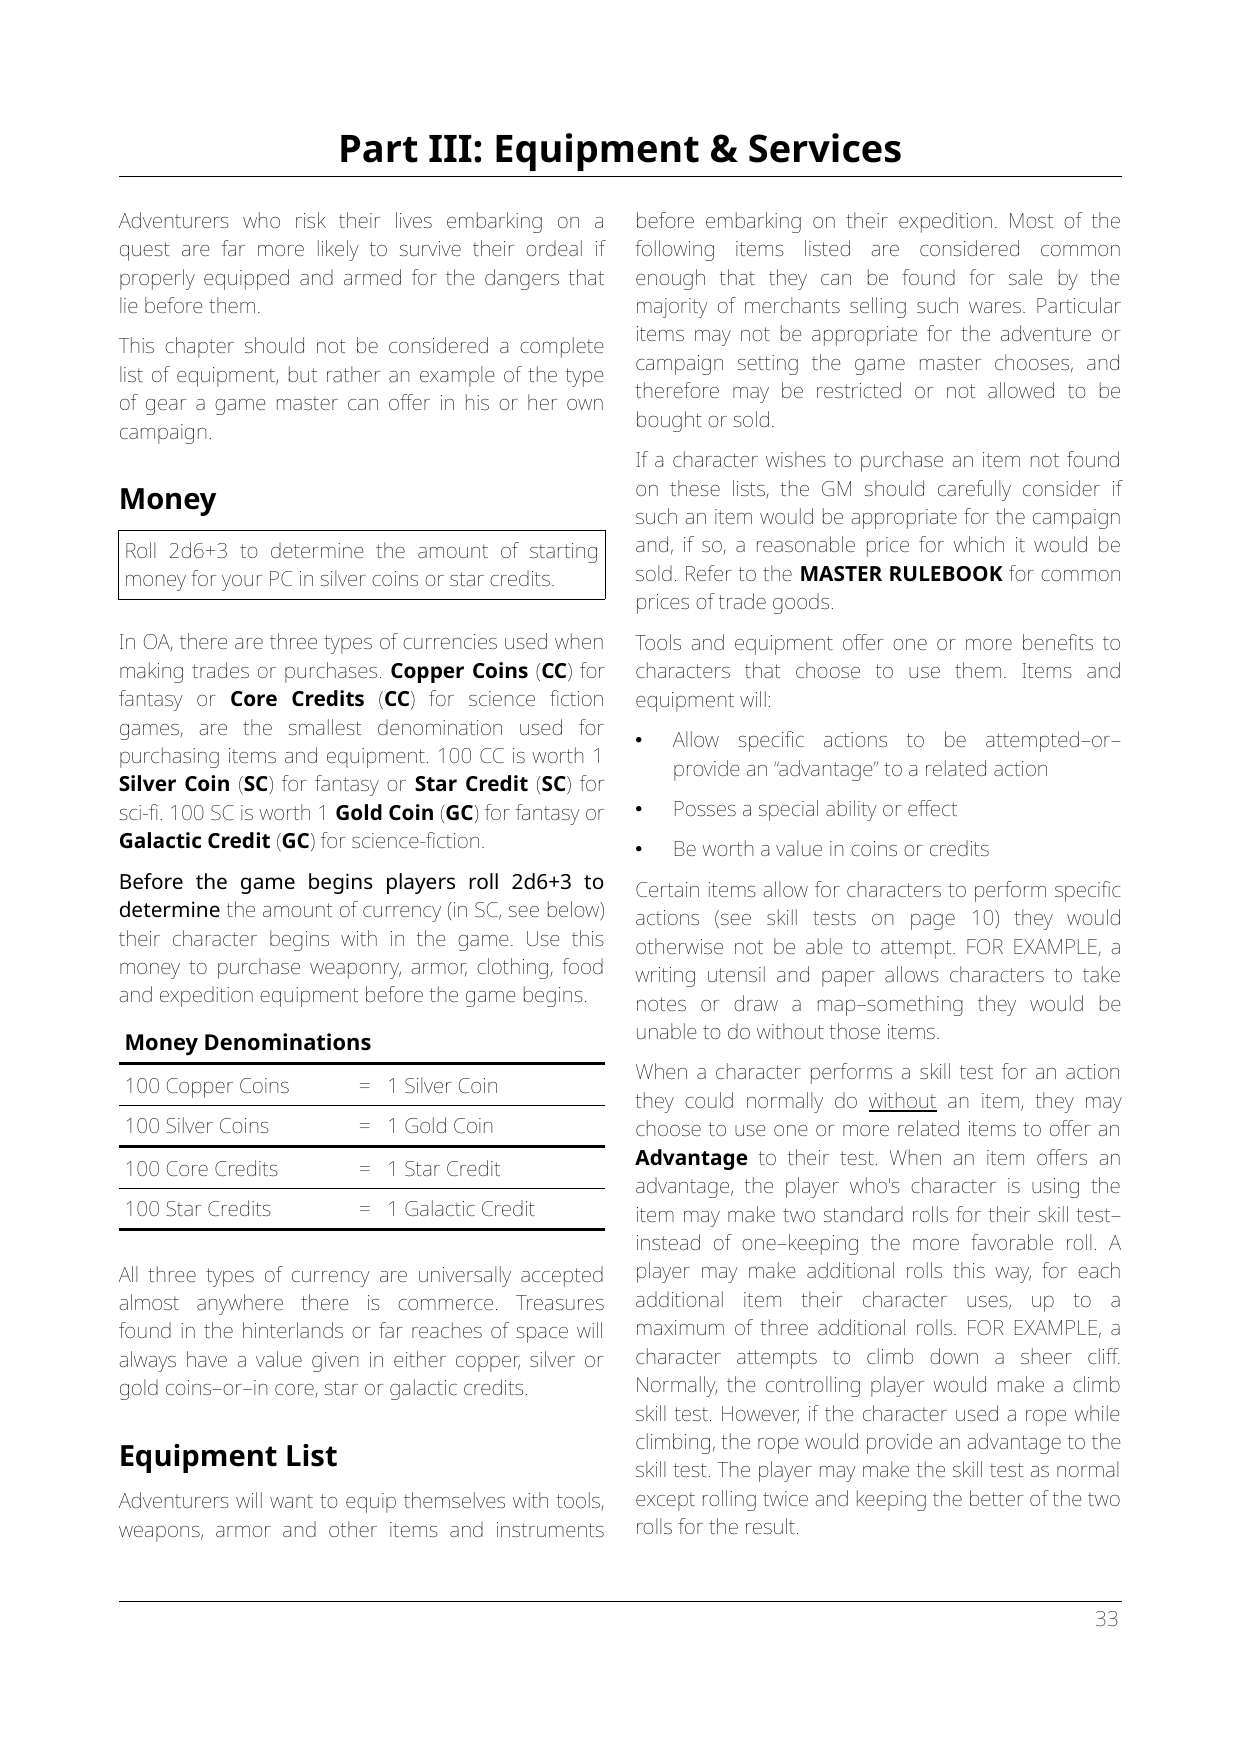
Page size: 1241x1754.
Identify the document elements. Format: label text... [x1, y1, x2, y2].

text When a character performs a skill test for an action they could normally do without an item, they may choose to use one or more related items to offer an Advantage to their test. When an item offers an advantage, the player who's character is using the item may make two standard rolls for their skill test–instead of one–keeping the more favorable roll. A player may make additional rolls this way, for each additional item their character uses, up to a maximum of three additional rolls. FOR EXAMPLE, a character attempts to climb down a sheer cliff. Normally, the controlling player would make a climb skill test. However, if the character used a rope while climbing, the rope would provide an advantage to the skill test. The player may make the skill test as normal except rolling twice and keeping the better of the two rolls for the result. [635, 1057, 1122, 1541]
table_header Roll 2d6+3 to determine the amount of starting money for your PC in silver coins or star credits. [119, 531, 605, 599]
list Posses a special ability or effect [635, 794, 1122, 822]
table_cell = [353, 1065, 381, 1105]
table_cell 1 Silver Coin [381, 1065, 604, 1105]
text All three types of currency are universally accepted almost anywhere there is commerce. Treasures found in the hinterlands or far reaches of space will always have a value given in either copper, silver or gold coins–or–in core, star or galactic credits. [118, 1231, 605, 1402]
table_cell 1 Galactic Credit [381, 1189, 604, 1228]
text Adventurers who risk their lives embarking on a quest are far more likely to survive their ordeal if properly equipped and armed for the dangers that lie before them. [118, 206, 605, 319]
table_cell 100 Star Credits [119, 1189, 353, 1228]
list Allow specific actions to be attempted–or–provide an “advantage” to a related action [635, 725, 1122, 782]
table_cell 100 Core Credits [119, 1148, 353, 1188]
table_cell = [353, 1148, 381, 1188]
table_cell = [353, 1106, 381, 1145]
table_header Money Denominations [119, 1021, 604, 1062]
list Be worth a value in coins or credits [635, 834, 1122, 863]
table_cell 1 Gold Coin [381, 1106, 604, 1145]
table_cell 100 Silver Coins [119, 1106, 353, 1145]
text In OA, there are three types of currencies used when making trades or purchases. Copper Coins (CC) for fantasy or Core Credits (CC) for science fiction games, are the smallest denomination used for purchasing items and equipment. 100 CC is worth 1 Silver Coin (SC) for fantasy or Star Credit (SC) for sci-fi. 100 SC is worth 1 Gold Coin (GC) for fantasy or Galactic Credit (GC) for science-fiction. [118, 600, 605, 855]
table_cell 1 Star Credit [381, 1148, 604, 1188]
text before embarking on their expedition. Most of the following items listed are considered common enough that they can be found for sale by the majority of merchants selling such wares. Particular items may not be appropriate for the adventure or campaign setting the game master chooses, and therefore may be restricted or not allowed to be bought or sold. [635, 206, 1122, 433]
subtitle Money [118, 478, 605, 518]
text If a character wishes to purchase an item not found on these lists, the GM should carefully consider if such an item would be appropriate for the campaign and, if so, a reasonable price for which it would be sold. Refer to the MASTER RULEBOOK for common prices of trade goods. [635, 445, 1122, 616]
text Tools and equipment offer one or more benefits to characters that choose to use them. Items and equipment will: [635, 628, 1122, 713]
text Adventurers will want to equip themselves with tools, weapons, armor and other items and instruments [118, 1487, 605, 1543]
text Equipment List [118, 1435, 605, 1475]
table_cell = [353, 1189, 381, 1228]
table_cell 100 Copper Coins [119, 1065, 353, 1105]
text Before the game begins players roll 2d6+3 to determine the amount of currency (in SC, see below) their character begins with in the game. Use this money to purchase weaponry, armor, clothing, food and expedition equipment before the game begins. [118, 867, 605, 1009]
text This chapter should not be considered a complete list of equipment, but rather an example of the type of gear a game master can offer in his or her own campaign. [118, 332, 605, 445]
text Certain items allow for characters to perform specific actions (see skill tests on page 7) they would otherwise not be able to attempt. FOR EXAMPLE, a writing utensil and paper allows characters to take notes or draw a map–something they would be unable to do without those items. [635, 875, 1122, 1046]
